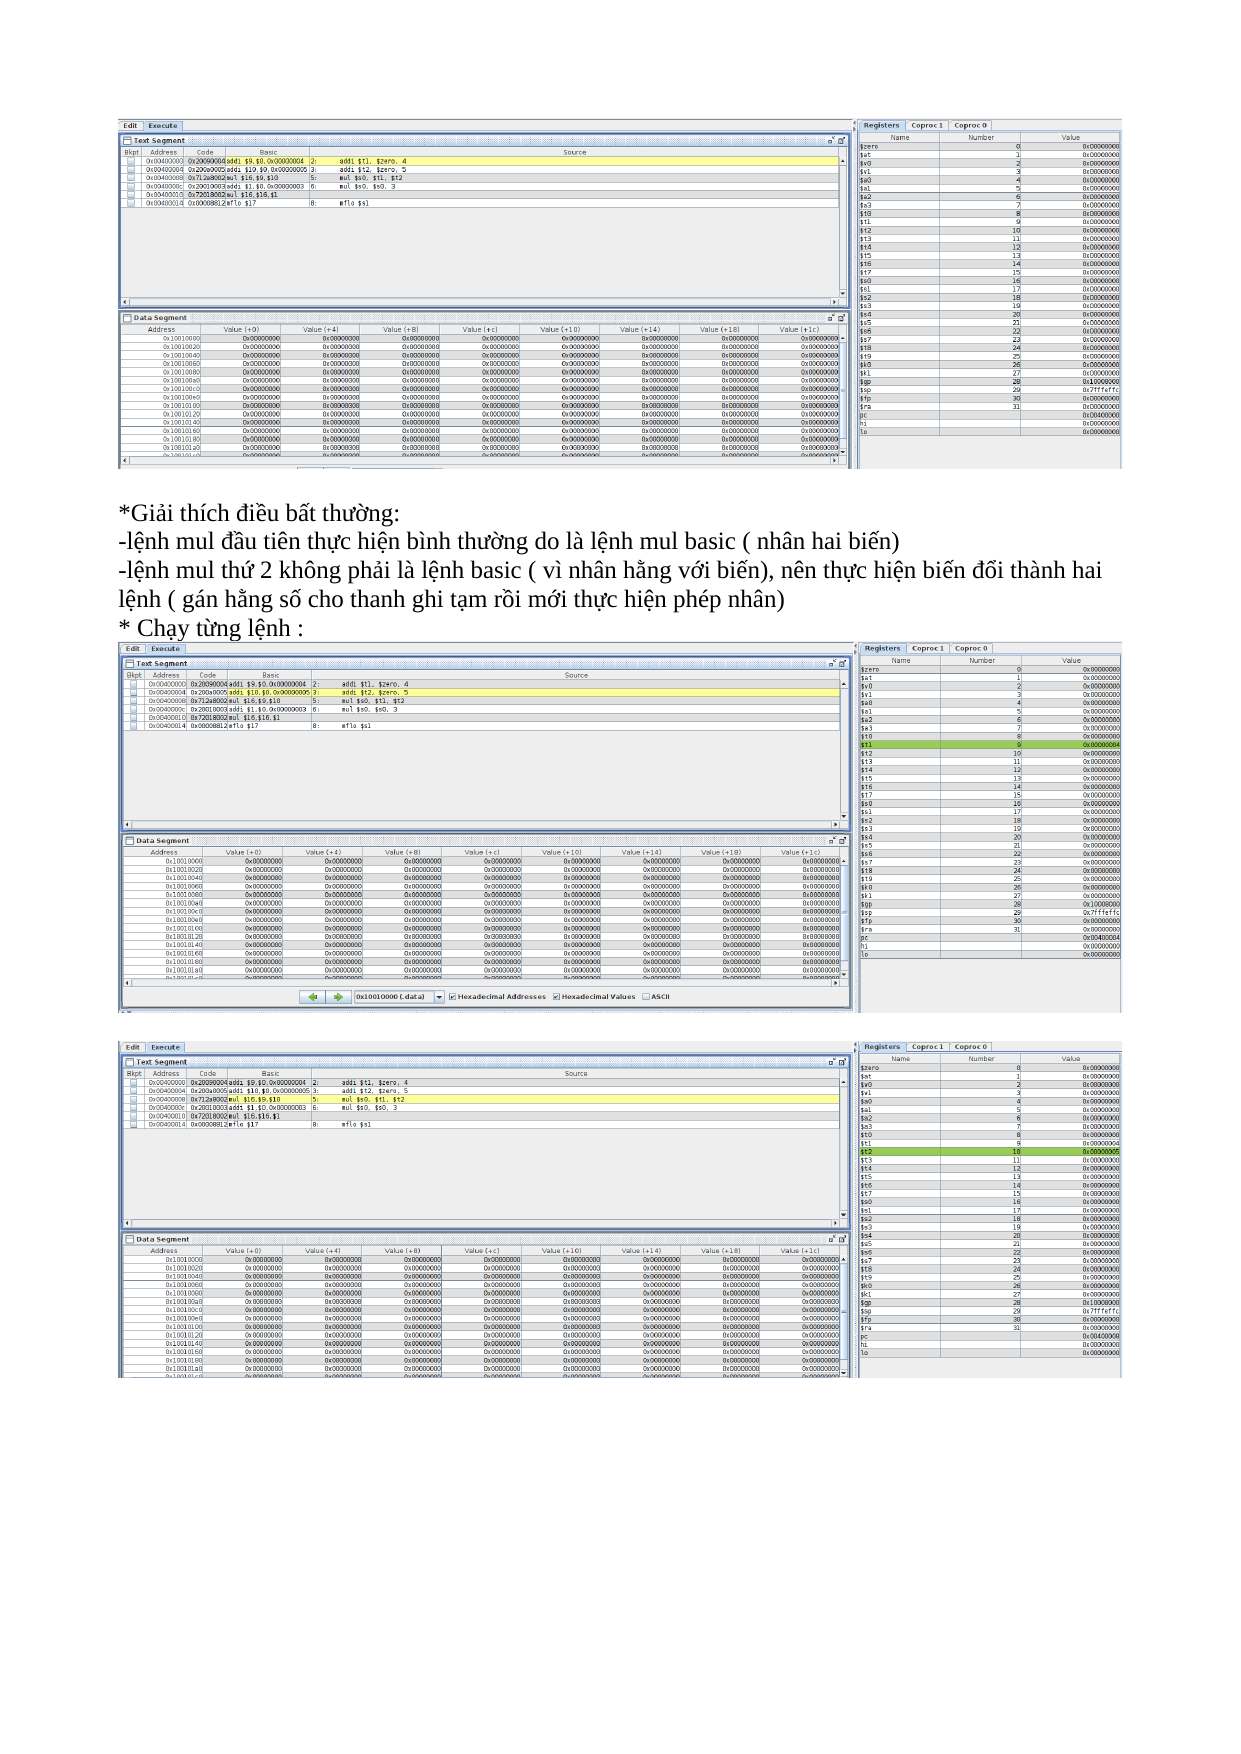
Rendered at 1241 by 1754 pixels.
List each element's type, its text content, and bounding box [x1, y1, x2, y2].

text -lệnh mul đầu tiên thực hiện bình thường do là lệnh mul basic ( nhân hai biến) [118, 526, 1122, 555]
text * Chạy từng lệnh : [118, 613, 1122, 641]
picture [118, 641, 1123, 1013]
picture [118, 118, 1123, 469]
picture [118, 1041, 1123, 1378]
text *Giải thích điều bất thường: [118, 498, 1122, 526]
text -lệnh mul thứ 2 không phải là lệnh basic ( vì nhân hằng với biến), nên thực hiện biến đổi thành hai lệnh ( gán hằng số cho thanh ghi tạm rồi mới thực hiện phép nhân) [118, 555, 1122, 613]
